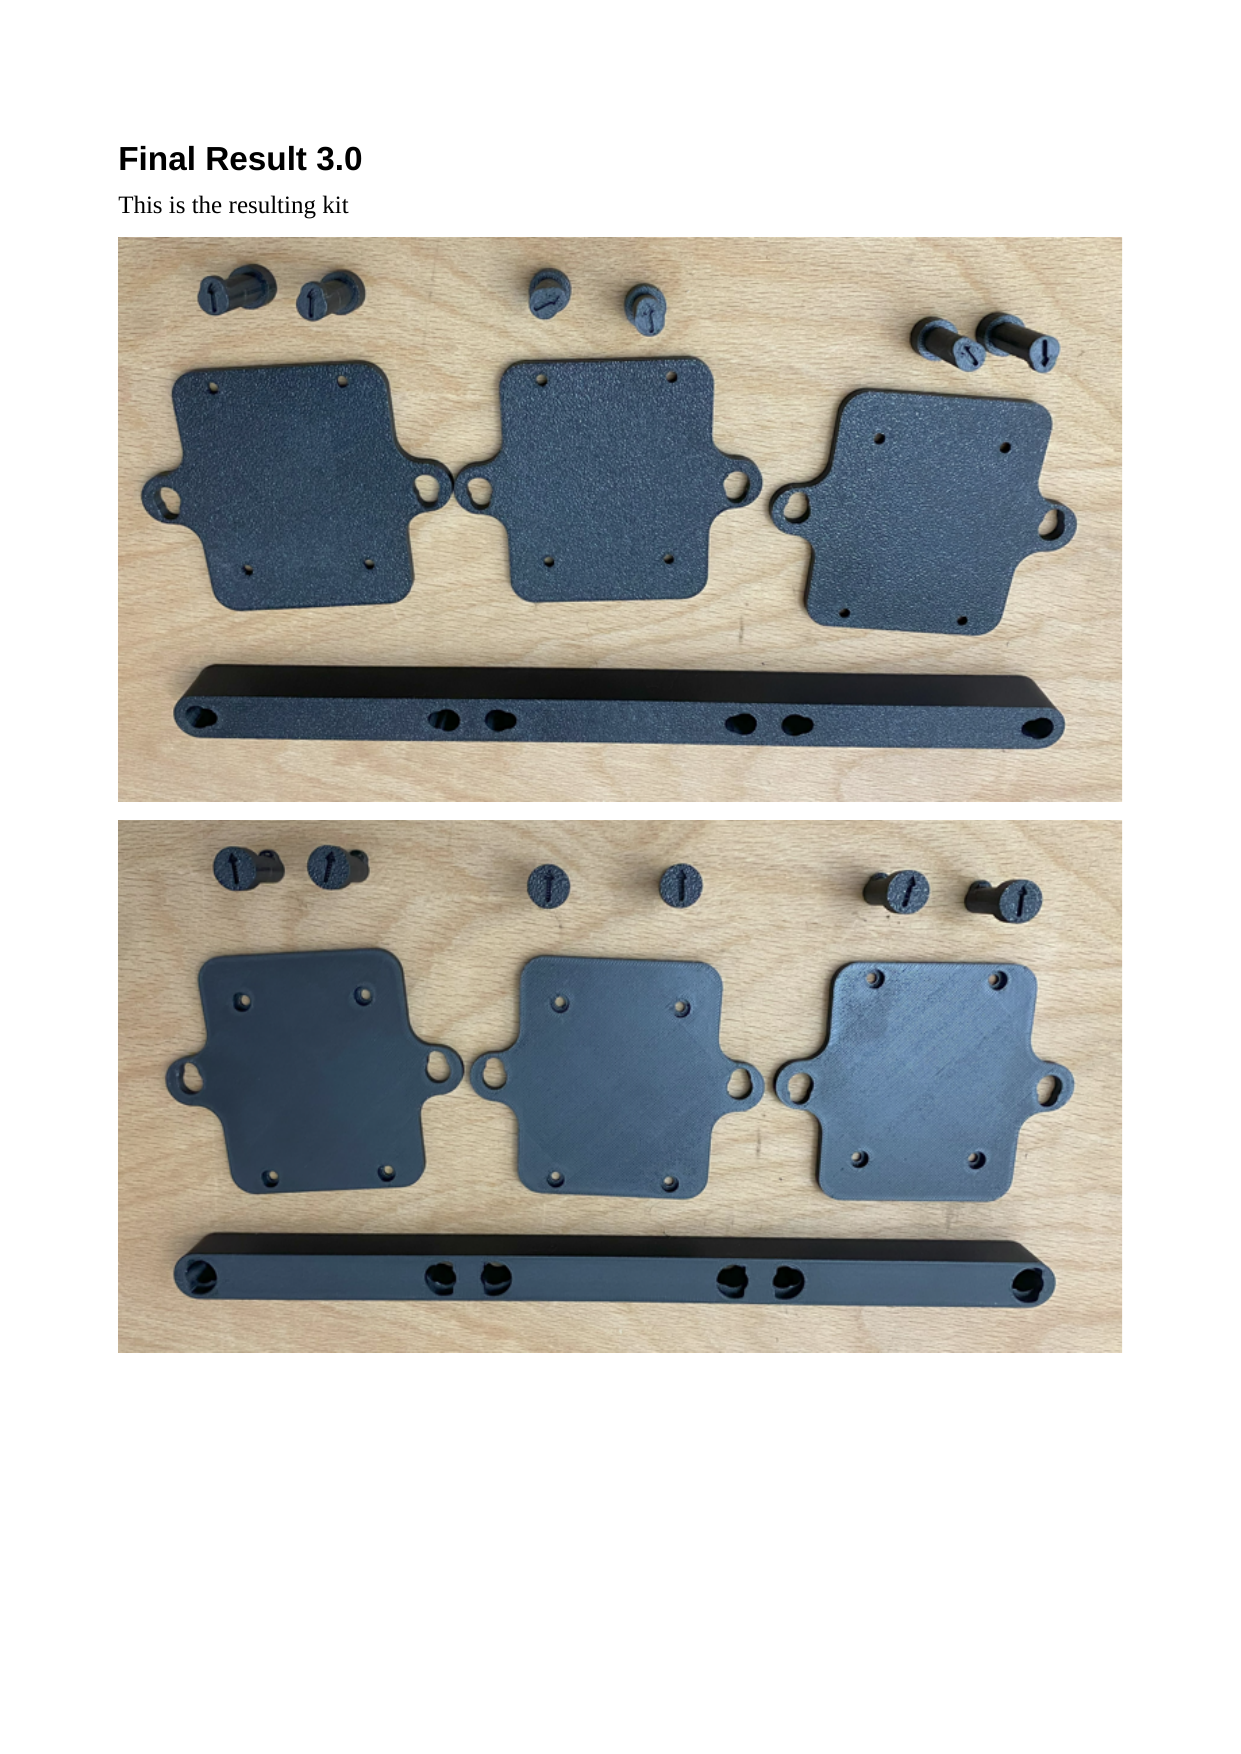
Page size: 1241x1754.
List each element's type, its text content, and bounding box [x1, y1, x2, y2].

picture [118, 820, 1123, 1353]
picture [118, 237, 1123, 802]
text This is the resulting kit [118, 190, 1122, 219]
subtitle Final Result 3.0 [118, 139, 1122, 177]
